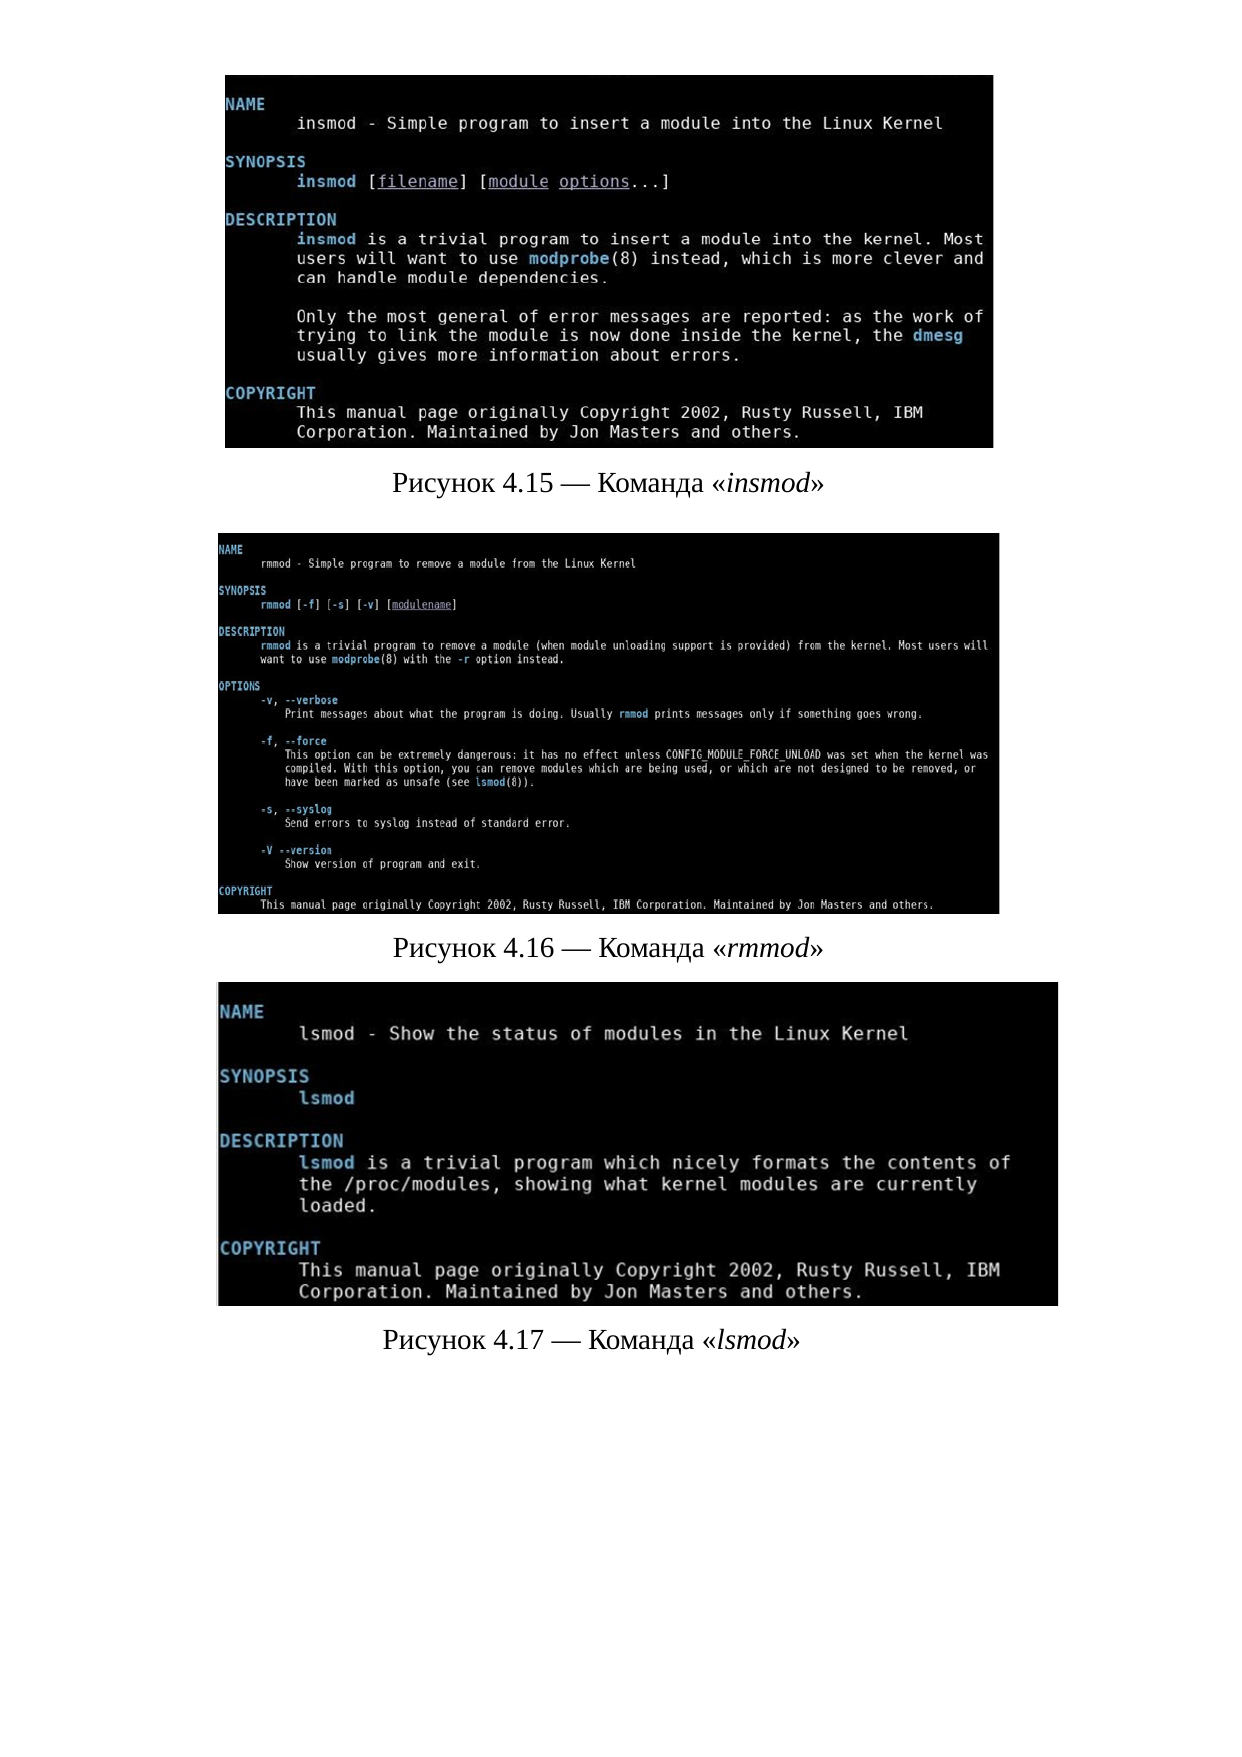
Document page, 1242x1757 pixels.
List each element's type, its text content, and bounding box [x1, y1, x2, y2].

text Рисунок 4.15 — Команда «insmod» [106, 75, 1110, 499]
picture [216, 982, 1059, 1306]
picture [217, 533, 1000, 914]
text Рисунок 4.17 — Команда «lsmod» [116, 1014, 1022, 1356]
text Рисунок 4.16 — Команда «rmmod» [106, 545, 1110, 964]
picture [223, 75, 994, 449]
